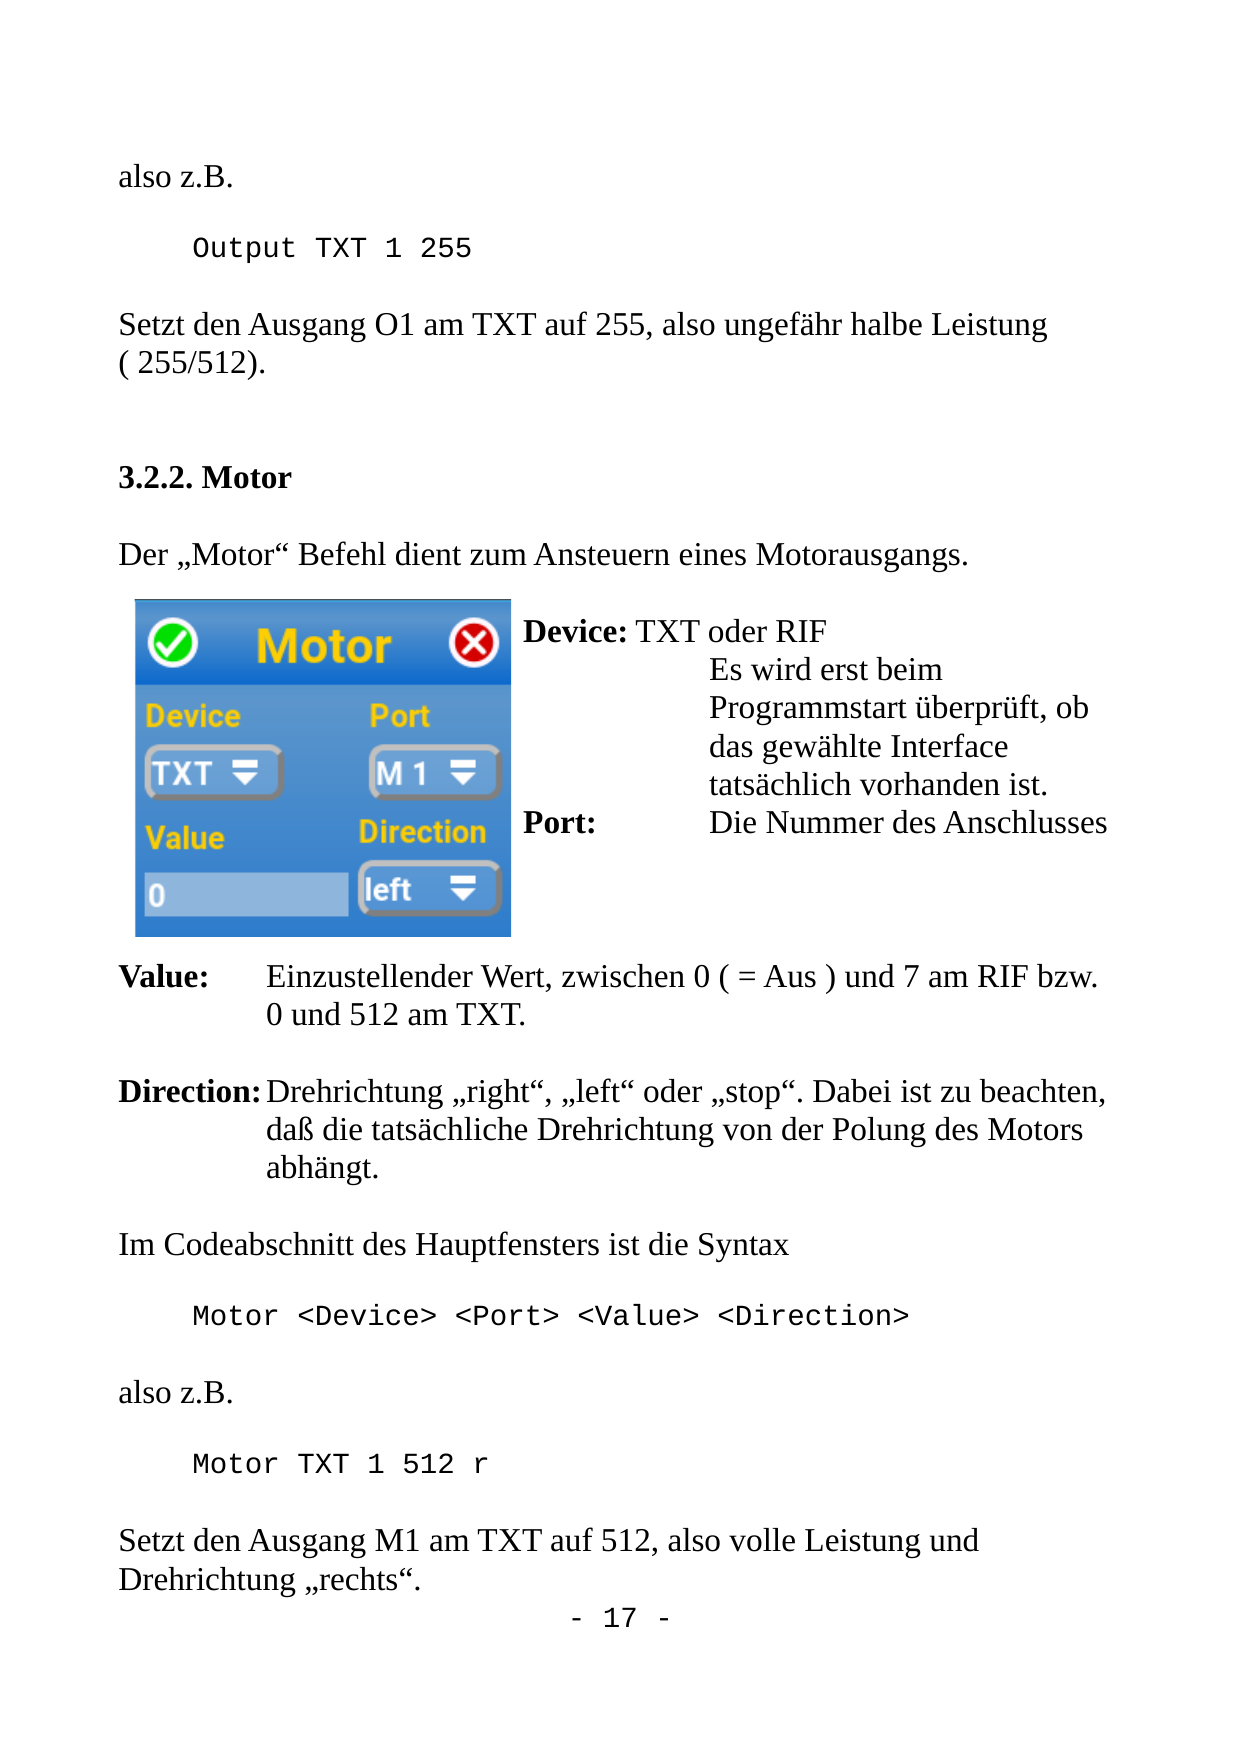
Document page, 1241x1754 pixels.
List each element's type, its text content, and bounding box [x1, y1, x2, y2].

text Motor <Device> <Port> <Value> <Direction> [118, 1301, 1122, 1334]
text Output TXT 1 255 [118, 233, 1122, 266]
text Im Codeabschnitt des Hauptfensters ist die Syntax [118, 1224, 1122, 1263]
text Es wird erst beim Programmstart überprüft, ob das gewählte Interface tatsächlich vorhanden ist. [512, 649, 1122, 803]
text abhängt. [118, 1148, 1122, 1186]
text Device: TXT oder RIF [512, 611, 1122, 649]
picture [134, 599, 512, 937]
text also z.B. [118, 156, 1122, 195]
text 3.2.2. Motor [118, 458, 1122, 496]
text daß die tatsächliche Drehrichtung von der Polung des Motors [118, 1109, 1122, 1148]
text [118, 611, 134, 649]
text Direction: Drehrichtung „right“, „left“ oder „stop“. Dabei ist zu beachten, [118, 1071, 1122, 1109]
text [118, 649, 134, 803]
text Setzt den Ausgang O1 am TXT auf 255, also ungefähr halbe Leistung ( 255/512). [118, 304, 1122, 381]
text also z.B. [118, 1372, 1122, 1411]
text Setzt den Ausgang M1 am TXT auf 512, also volle Leistung und Drehrichtung „rechts“. [118, 1521, 1122, 1597]
text Value: Einzustellender Wert, zwischen 0 ( = Aus ) und 7 am RIF bzw. 0 und 512 am TXT. [118, 956, 1122, 1033]
text Der „Motor“ Befehl dient zum Ansteuern eines Motorausgangs. [118, 534, 1122, 573]
text Motor TXT 1 512 r [118, 1449, 1122, 1482]
text Port: Die Nummer des Anschlusses [512, 803, 1122, 841]
